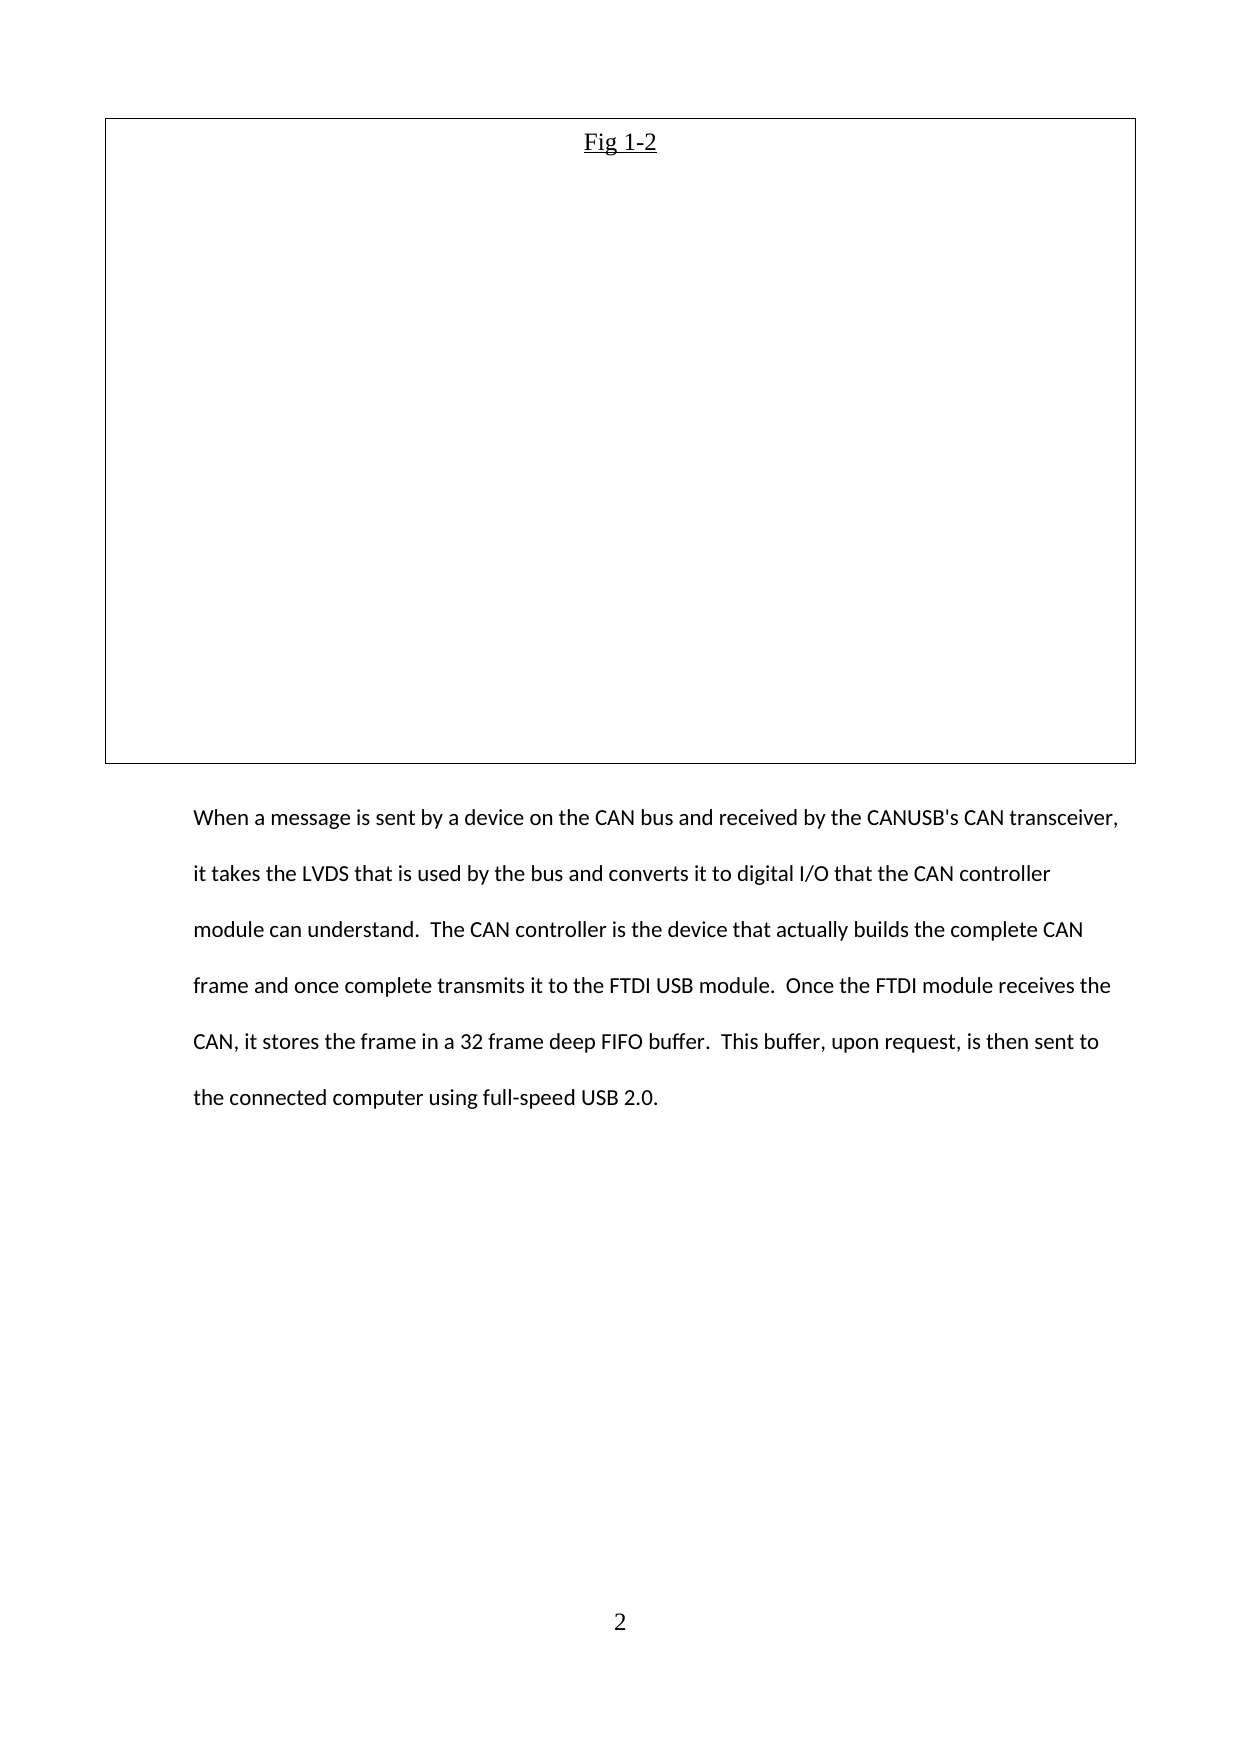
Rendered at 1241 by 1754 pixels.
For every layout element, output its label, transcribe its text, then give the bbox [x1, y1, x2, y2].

text The CANUSB device actually consists of three primary modules as shown in Fig 1-2. When a message is sent by a device on the CAN bus and received by the CANUSB's CAN transceiver, it takes the LVDS that is used by the bus and converts it to digital I/O that the CAN controller module can understand. The CAN controller is the device that actually builds the complete CAN frame and once complete transmits it to the FTDI USB module. Once the FTDI module receives the CAN, it stores the frame in a 32 frame deep FIFO buffer. This buffer, upon request, is then sent to the connected computer using full-speed USB 2.0. [106, 119, 1135, 763]
text The CANUSB device actually consists of three primary modules as shown in Fig 1-2. When a message is sent by a device on the CAN bus and received by the CANUSB's CAN transceiver, it takes the LVDS that is used by the bus and converts it to digital I/O that the CAN controller module can understand. The CAN controller is the device that actually builds the complete CAN frame and once complete transmits it to the FTDI USB module. Once the FTDI module receives the CAN, it stores the frame in a 32 frame deep FIFO buffer. This buffer, upon request, is then sent to the connected computer using full-speed USB 2.0. [193, 764, 1122, 1112]
text Fig 1-2 [114, 127, 1126, 156]
